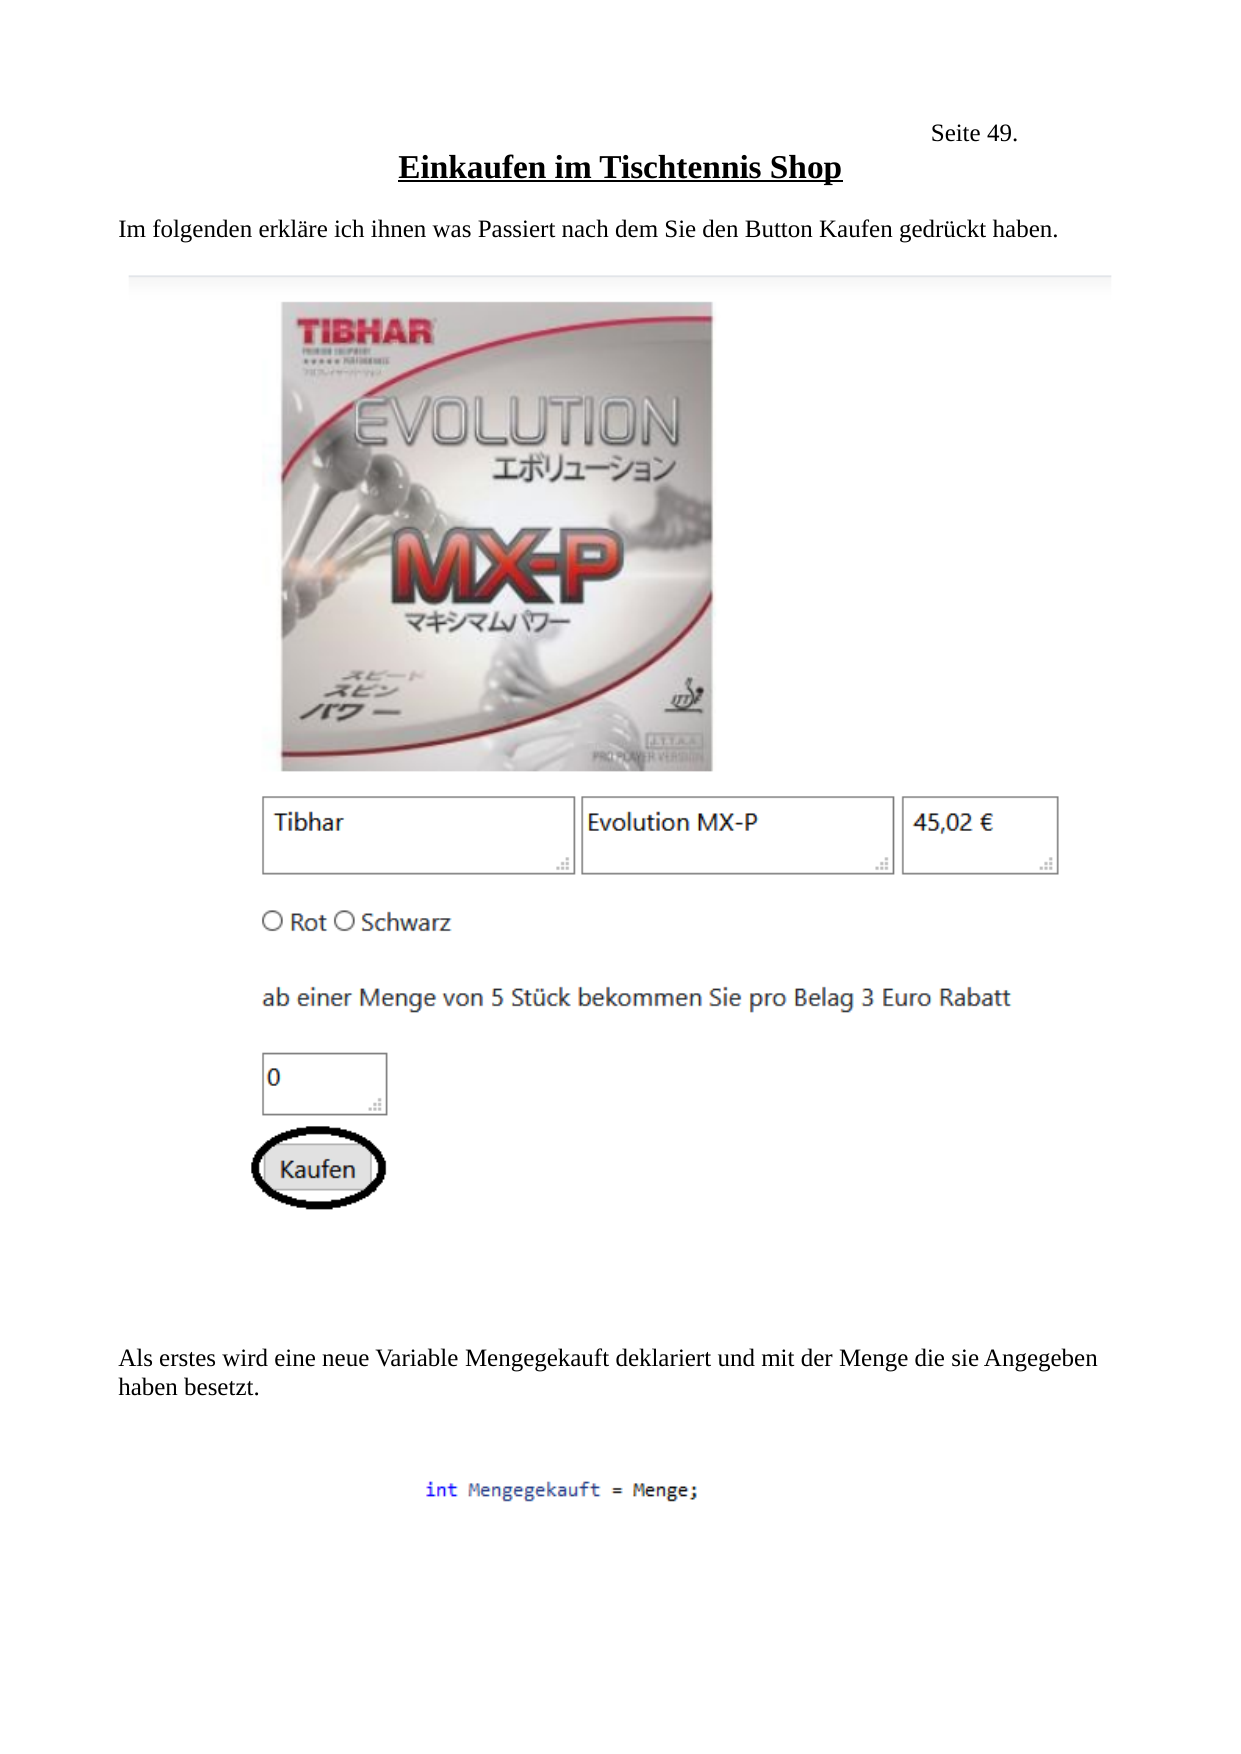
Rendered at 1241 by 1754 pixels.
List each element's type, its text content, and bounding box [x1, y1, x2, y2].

text Einkaufen im Tischtennis Shop [118, 147, 1122, 185]
text Seite 49. [118, 118, 1122, 147]
text Im folgenden erkläre ich ihnen was Passiert nach dem Sie den Button Kaufen gedrückt haben. [118, 214, 1122, 243]
picture [128, 271, 1112, 1258]
text Als erstes wird eine neue Variable Mengegekauft deklariert und mit der Menge die sie Angegeben haben besetzt. [118, 1343, 1122, 1401]
picture [411, 1466, 717, 1511]
